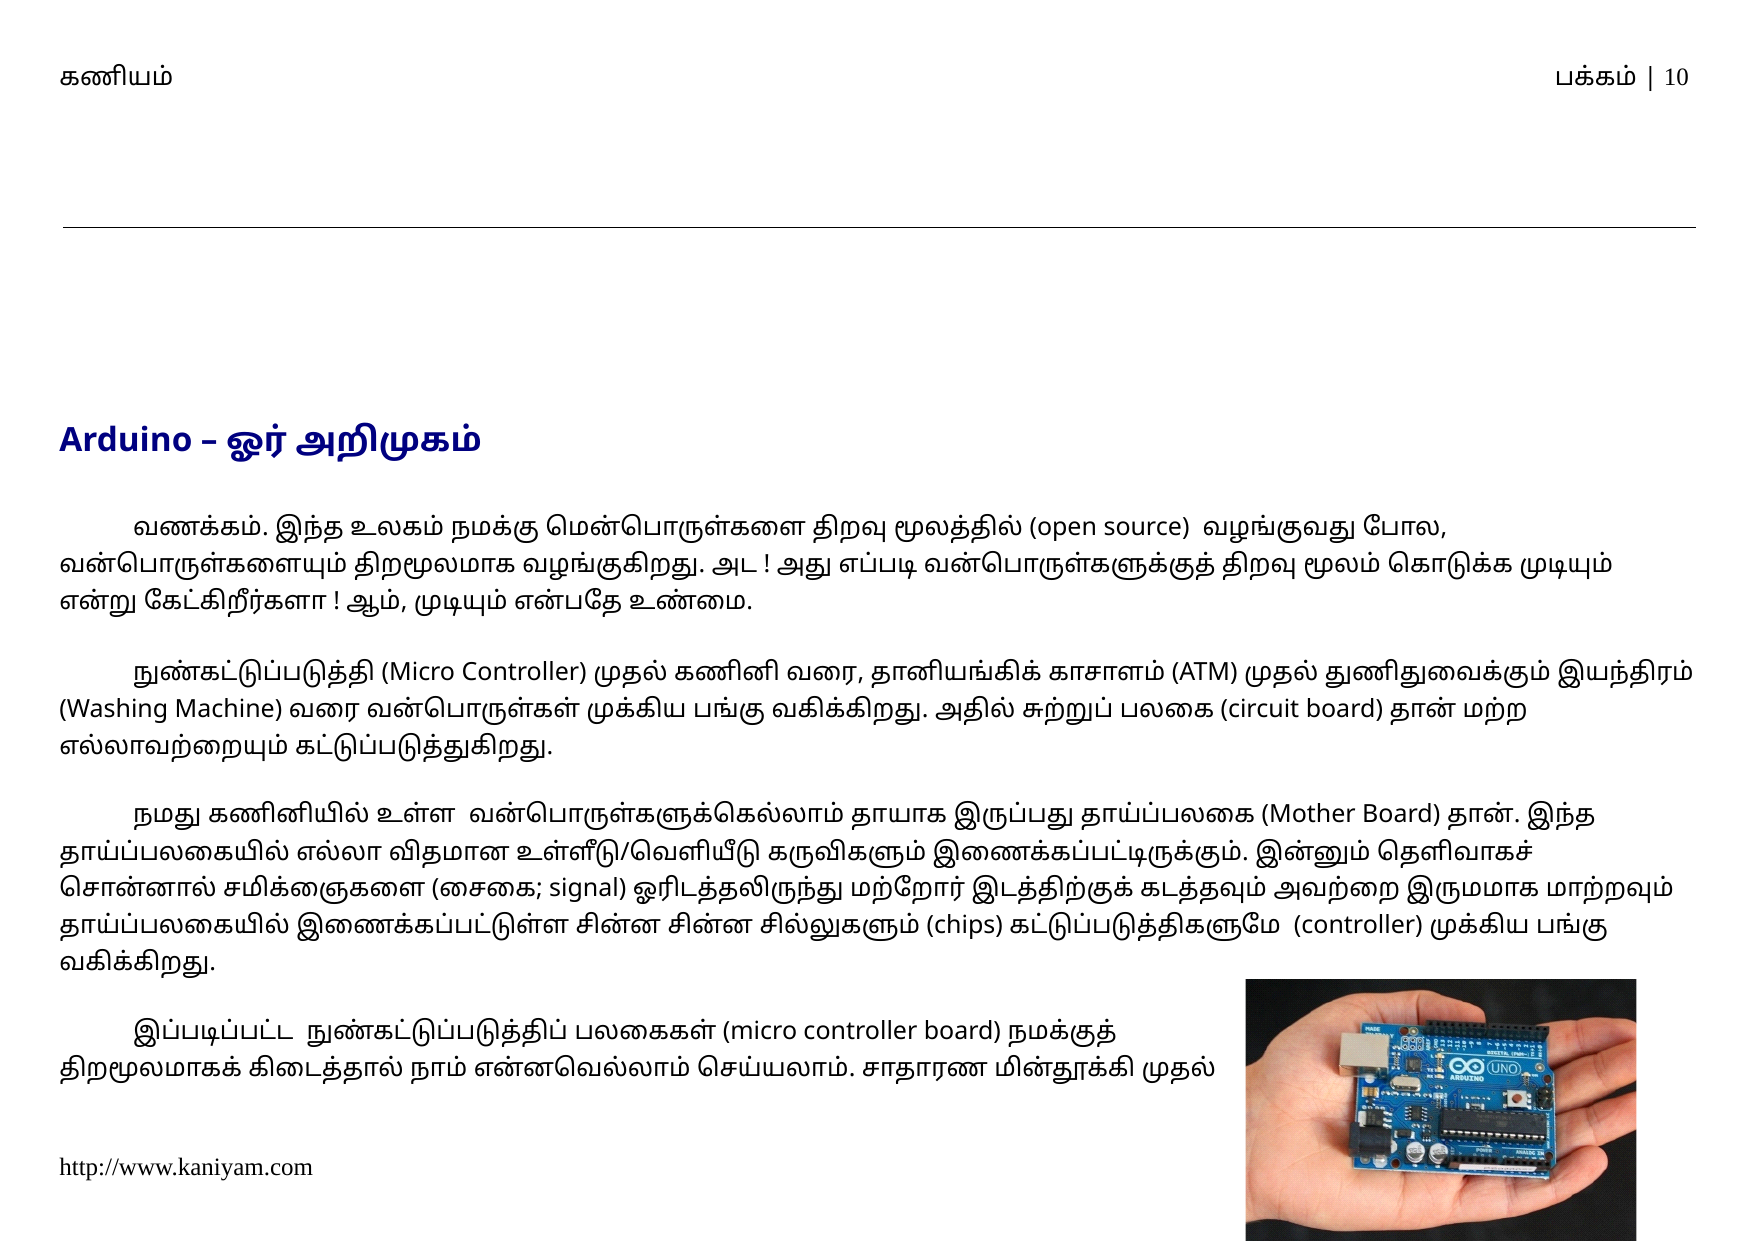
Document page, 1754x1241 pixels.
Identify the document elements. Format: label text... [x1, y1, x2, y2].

text நமது கணினியில் உள்ள வன்பொருள்களுக்கெல்லாம் தாயாக இருப்பது தாய்ப்பலகை (Mother Board) தான். இந்த தாய்ப்பலகையில் எல்லா விதமான உள்ளீடு/வெளியீடு கருவிகளும் இணைக்கப்பட்டிருக்கும். இன்னும் தெளிவாகச் சொன்னால் சமிக்ஞைகளை (சைகை; signal) ஓரிடத்தலிருந்து மற்றோர் இடத்திற்குக் கடத்தவும் அவற்றை இருமமாக மாற்றவும் தாய்ப்பலகையில் இணைக்கப்பட்டுள்ள சின்ன சின்ன சில்லுகளும் (chips) கட்டுப்படுத்திகளுமே (controller) முக்கிய பங்கு வகிக்கிறது. [59, 796, 1695, 981]
text நுண்கட்டுப்படுத்தி (Micro Controller) முதல் கணினி வரை, தானியங்கிக் காசாளம் (ATM) முதல் துணிதுவைக்கும் இயந்திரம் (Washing Machine) வரை வன்பொருள்கள் முக்கிய பங்கு வகிக்கிறது. அதில் சுற்றுப் பலகை (circuit board) தான் மற்ற எல்லாவற்றையும் கட்டுப்படுத்துகிறது. [59, 654, 1695, 765]
text [1637, 1012, 1695, 1086]
subtitle Arduino – ஓர் அறிமுகம் [59, 416, 1695, 465]
text வணக்கம். இந்த உலகம் நமக்கு மென்பொருள்களை திறவு மூலத்தில் (open source) வழங்குவது போல, வன்பொருள்களையும் திறமூலமாக வழங்குகிறது. அட ! அது எப்படி வன்பொருள்களுக்குத் திறவு மூலம் கொடுக்க முடியும் என்று கேட்கிறீர்களா ! ஆம், முடியும் என்பதே உண்மை. [59, 509, 1695, 620]
text இப்படிப்பட்ட நுண்கட்டுப்படுத்திப் பலகைகள் (micro controller board) நமக்குத் திறமூலமாகக் கிடைத்தால் நாம் என்னவெல்லாம் செய்யலாம். சாதாரண மின்தூக்கி முதல் [59, 1012, 1245, 1086]
